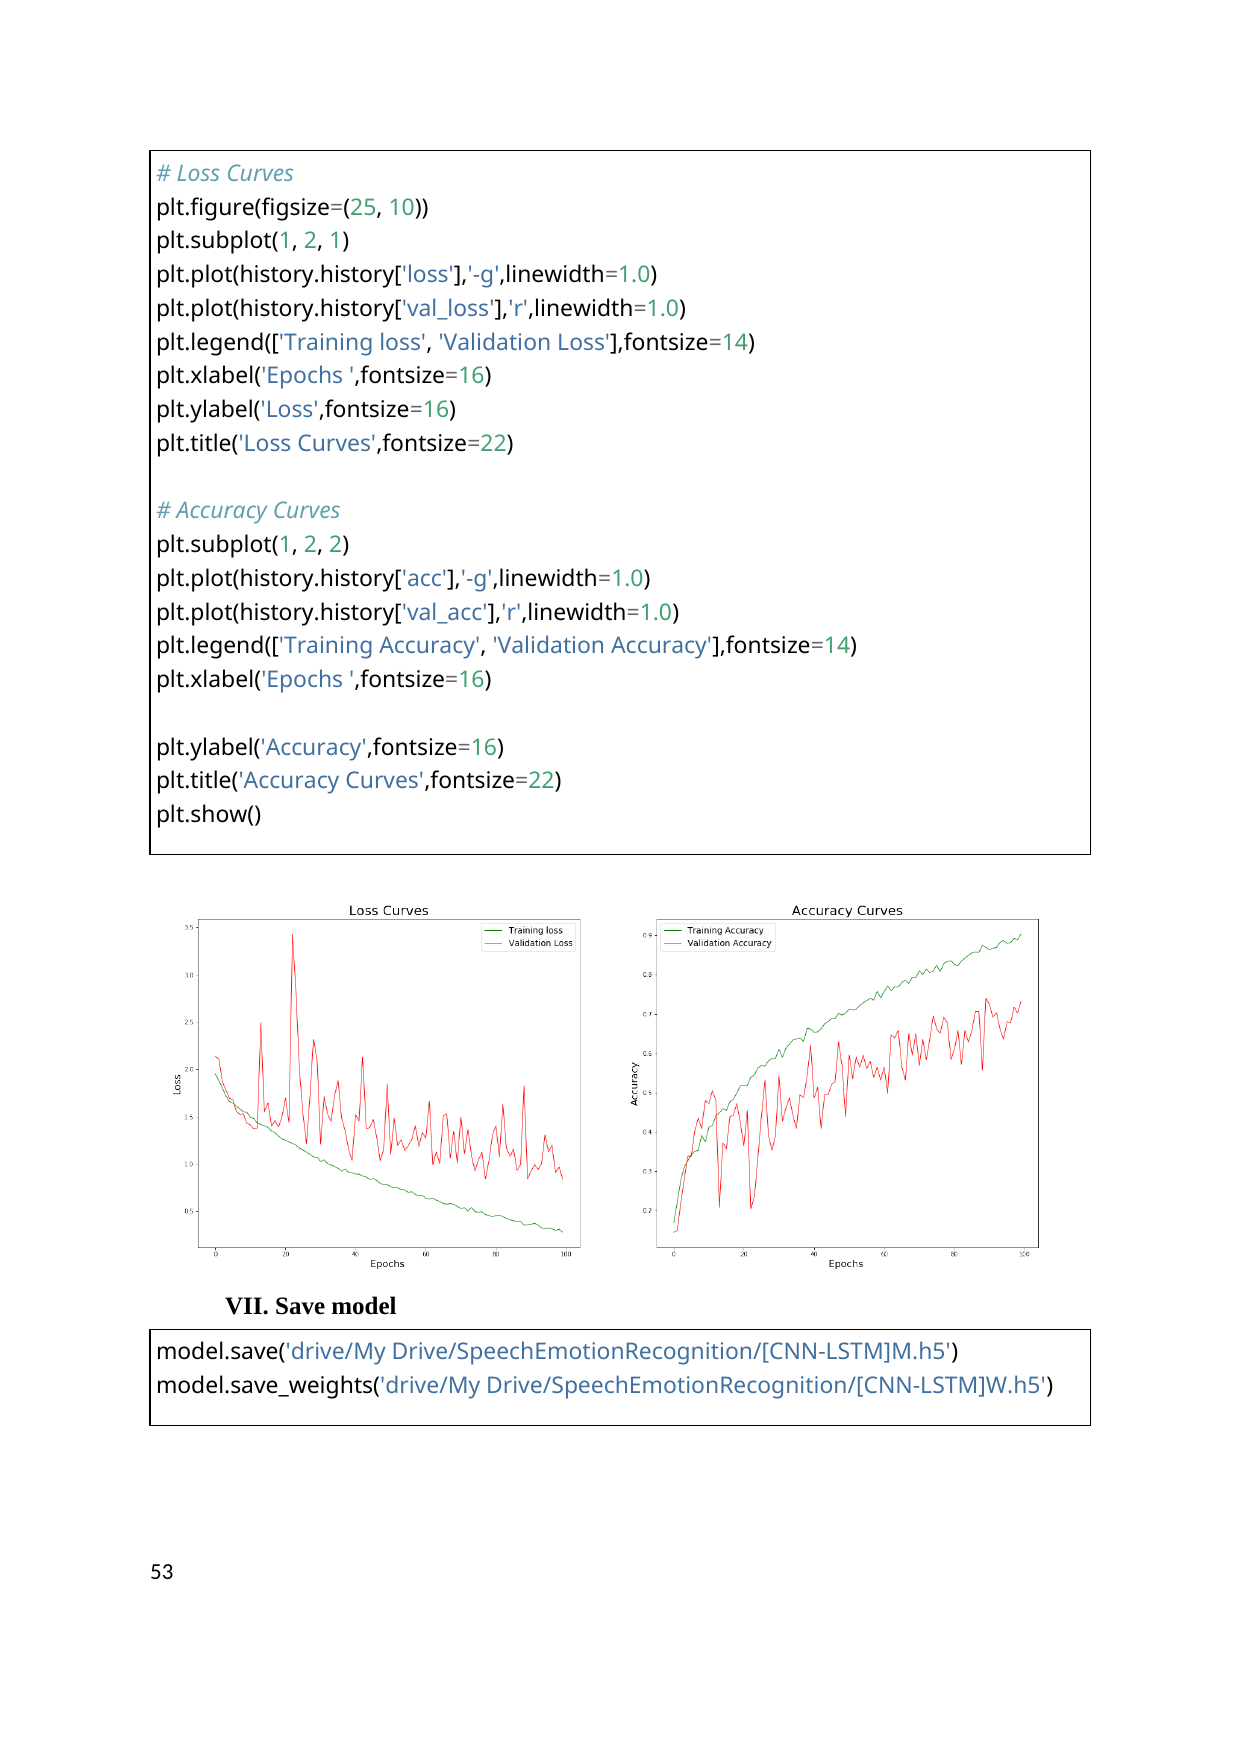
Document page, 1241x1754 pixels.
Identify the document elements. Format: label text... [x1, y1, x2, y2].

table_header # Loss Curves plt.figure(figsize=(25, 10)) plt.subplot(1, 2, 1) plt.plot(history.history['loss'],'-g',linewidth=1.0) plt.plot(history.history['val_loss'],'r',linewidth=1.0) plt.legend(['Training loss', 'Validation Loss'],fontsize=14) plt.xlabel('Epochs ',fontsize=16) plt.ylabel('Loss',fontsize=16) plt.title('Loss Curves',fontsize=22) # Accuracy Curves plt.subplot(1, 2, 2) plt.plot(history.history['acc'],'-g',linewidth=1.0) plt.plot(history.history['val_acc'],'r',linewidth=1.0) plt.legend(['Training Accuracy', 'Validation Accuracy'],fontsize=14) plt.xlabel('Epochs ',fontsize=16) plt.ylabel('Accuracy',fontsize=16) plt.title('Accuracy Curves',fontsize=22) plt.show() [151, 151, 1090, 854]
table_header model.save('drive/My Drive/SpeechEmotionRecognition/[CNN-LSTM]M.h5') model.save_weights('drive/My Drive/SpeechEmotionRecognition/[CNN-LSTM]W.h5') [151, 1330, 1090, 1425]
subtitle VII. Save model [150, 1291, 1090, 1320]
picture [168, 901, 1044, 1273]
